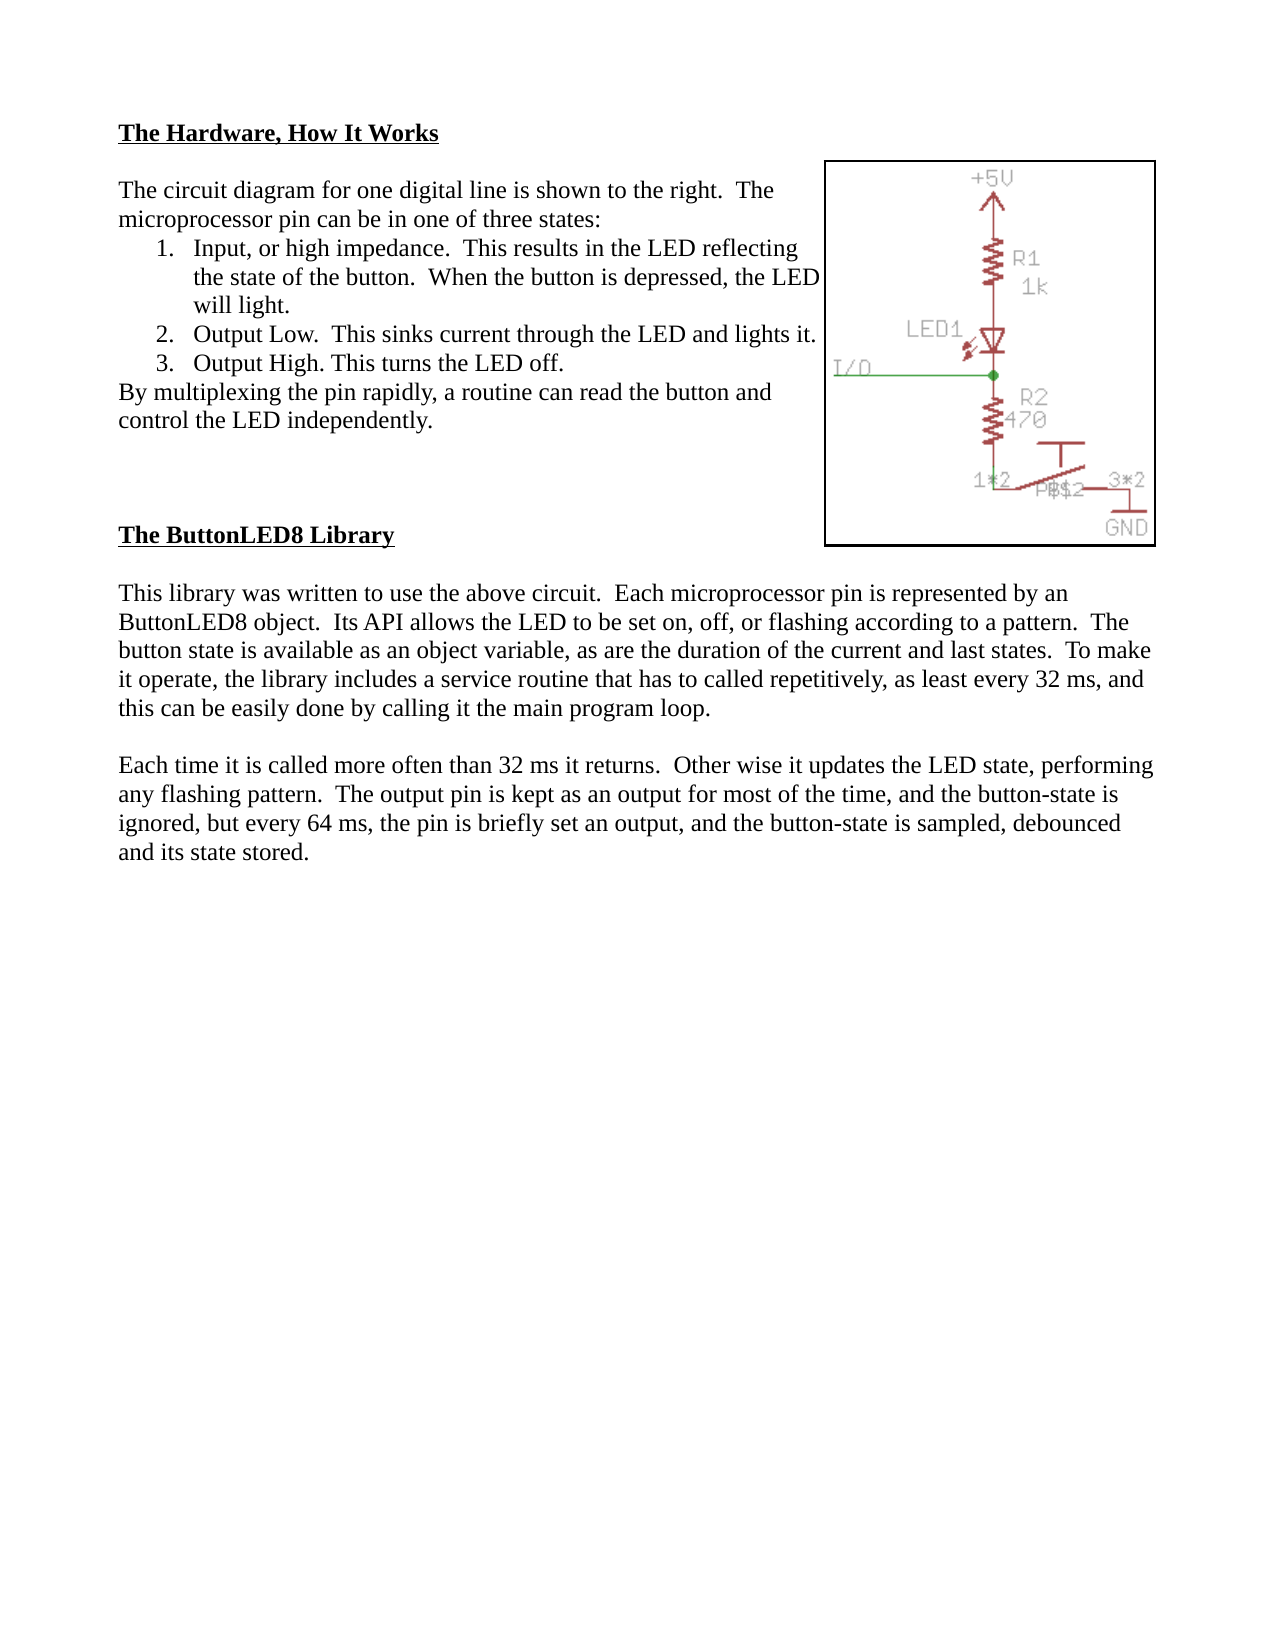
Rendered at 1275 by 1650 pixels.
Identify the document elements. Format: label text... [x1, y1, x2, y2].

text This library was written to use the above circuit. Each microprocessor pin is represented by an ButtonLED8 object. Its API allows the LED to be set on, off, or flashing according to a pattern. The button state is available as an object variable, as are the duration of the current and last states. To make it operate, the library includes a service routine that has to called repetitively, as least every 32 ms, and this can be easily done by calling it the main program loop. [118, 578, 1157, 722]
text The ButtonLED8 Library [118, 521, 1157, 549]
text The circuit diagram for one digital line is shown to the right. The microprocessor pin can be in one of three states: [118, 176, 823, 233]
text By multiplexing the pin rapidly, a routine can read the button and control the LED independently. [118, 377, 823, 434]
text Each time it is called more often than 32 ms it returns. Other wise it updates the LED state, performing any flashing pattern. The output pin is kept as an output for most of the time, and the button-state is ignored, but every 64 ms, the pin is briefly set an output, and the button-state is sampled, debounced and its state stored. [118, 751, 1157, 866]
text The Hardware, How It Works [118, 118, 1157, 147]
picture [828, 164, 1152, 542]
list Output High. This turns the LED off. [156, 348, 823, 377]
list Input, or high impedance. This results in the LED reflecting the state of the button. When the button is depressed, the LED will light. [156, 233, 823, 319]
list Output Low. This sinks current through the LED and lights it. [156, 319, 823, 348]
